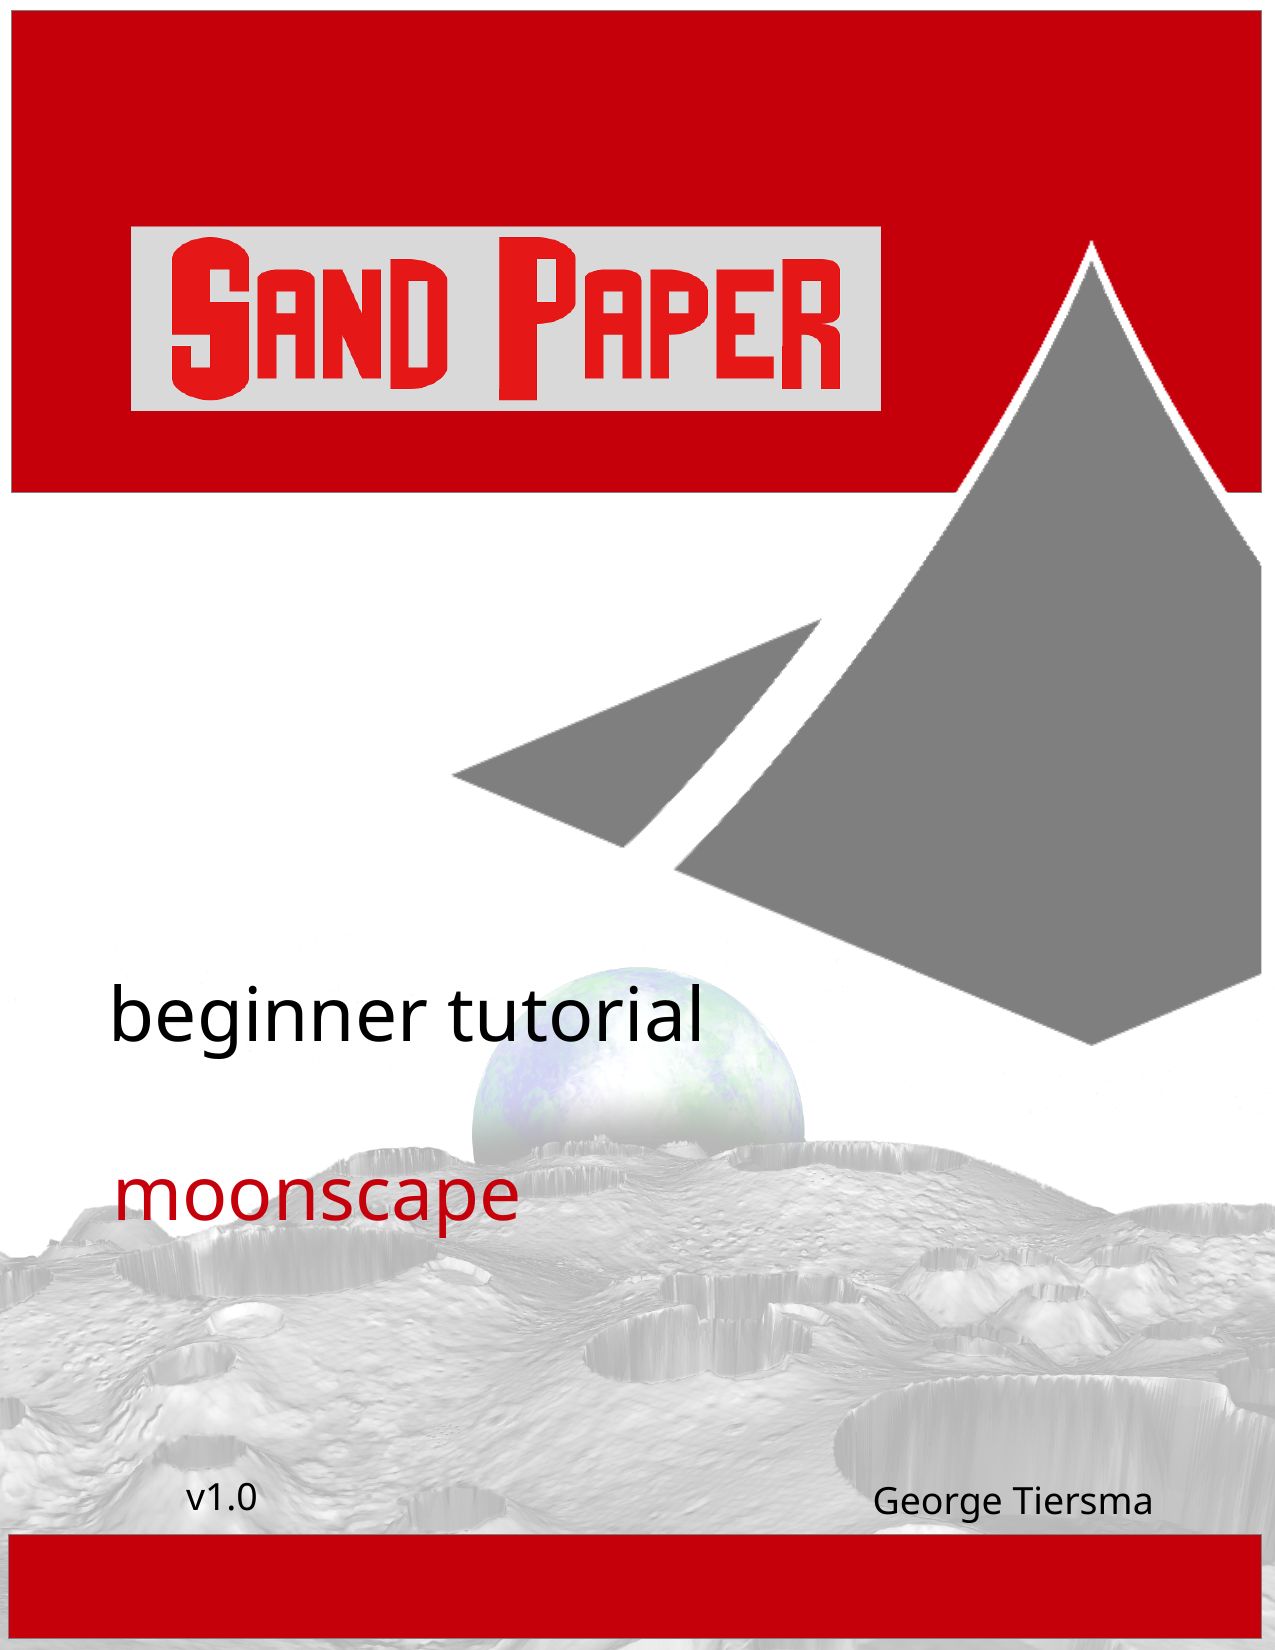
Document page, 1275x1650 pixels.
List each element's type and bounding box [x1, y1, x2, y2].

picture [121, 211, 1262, 1066]
